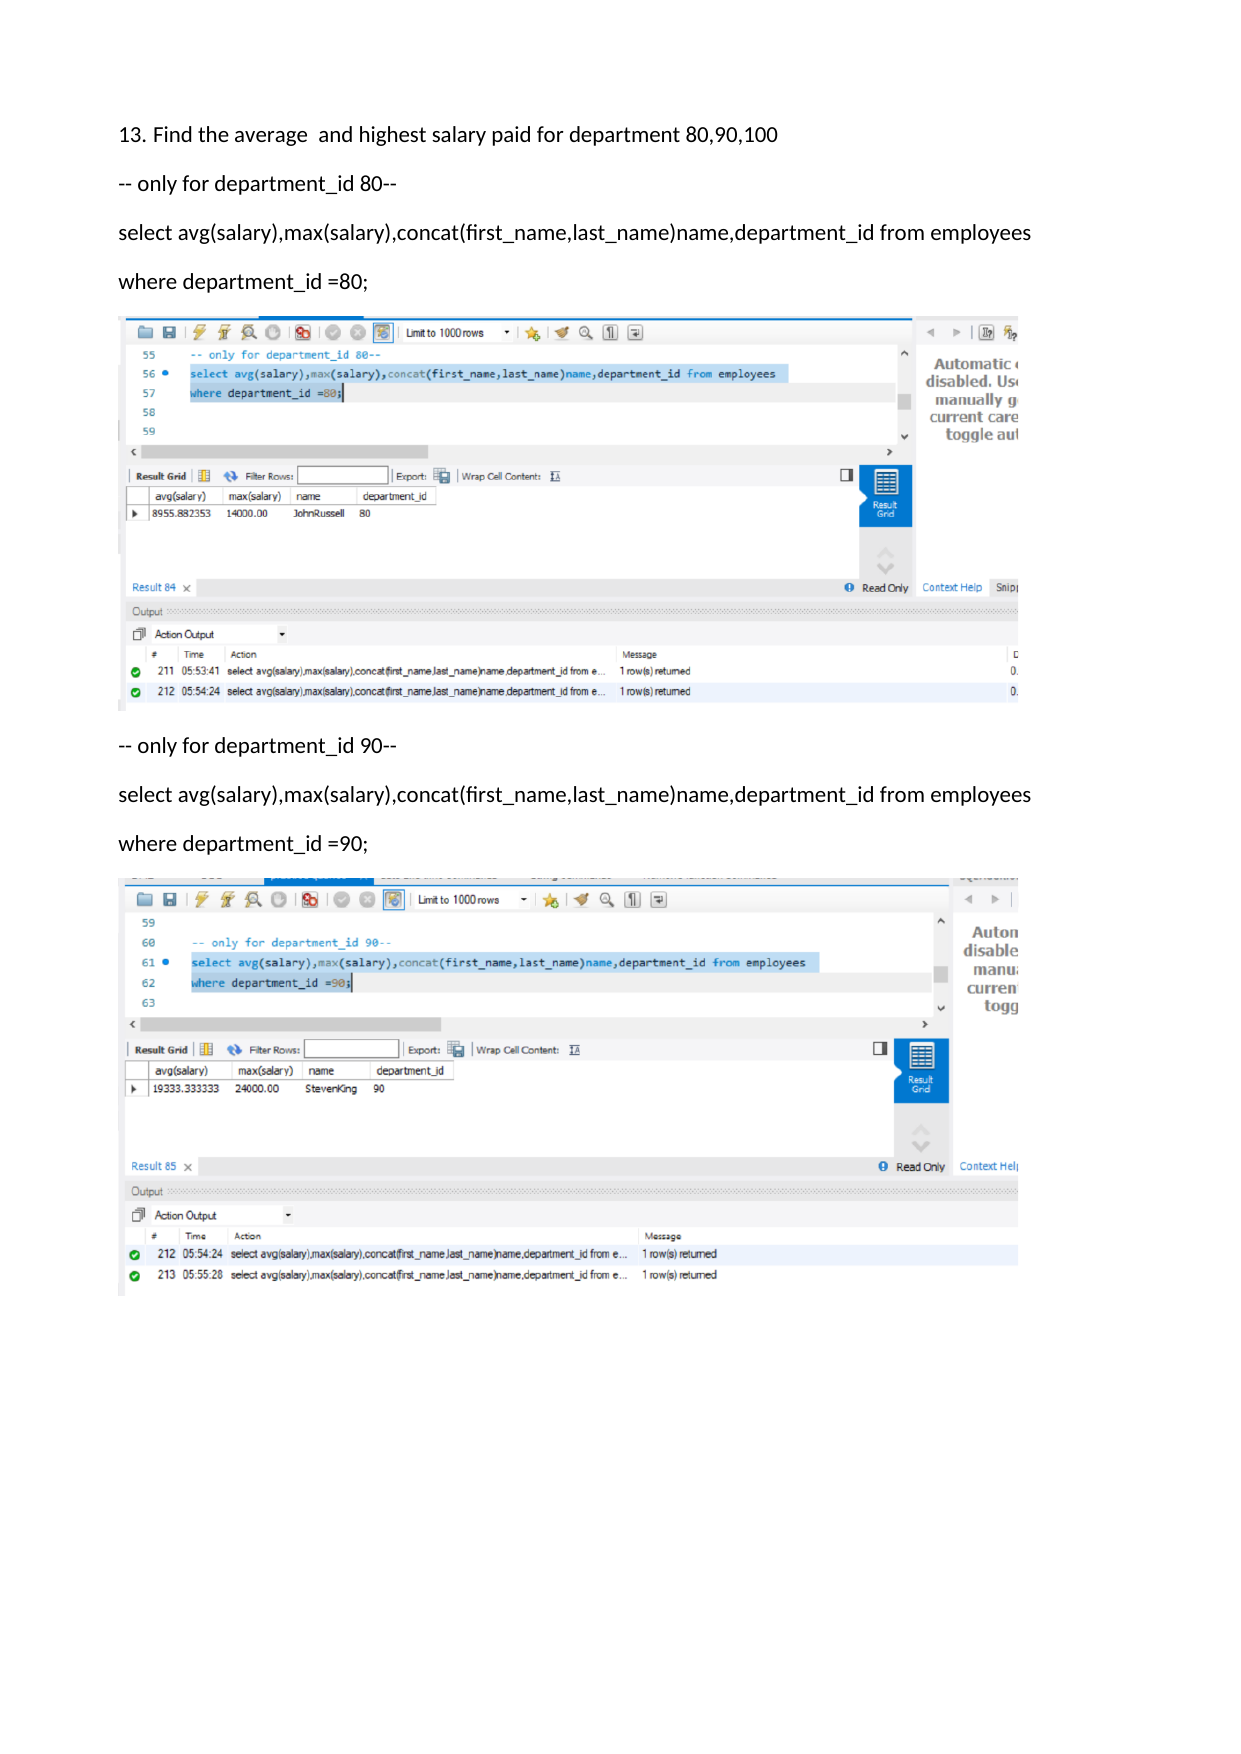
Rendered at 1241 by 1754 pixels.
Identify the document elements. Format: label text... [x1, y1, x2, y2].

text -- only for department_id 90-- [118, 732, 1122, 760]
text select avg(salary),max(salary),concat(first_name,last_name)name,department_id from employees [118, 218, 1122, 246]
text where department_id =80; [118, 267, 1122, 295]
text 13. Find the average and highest salary paid for department 80,90,100 [118, 118, 1122, 149]
text select avg(salary),max(salary),concat(first_name,last_name)name,department_id from employees [118, 781, 1122, 808]
text where department_id =90; [118, 829, 1122, 857]
text -- only for department_id 80-- [118, 169, 1122, 197]
